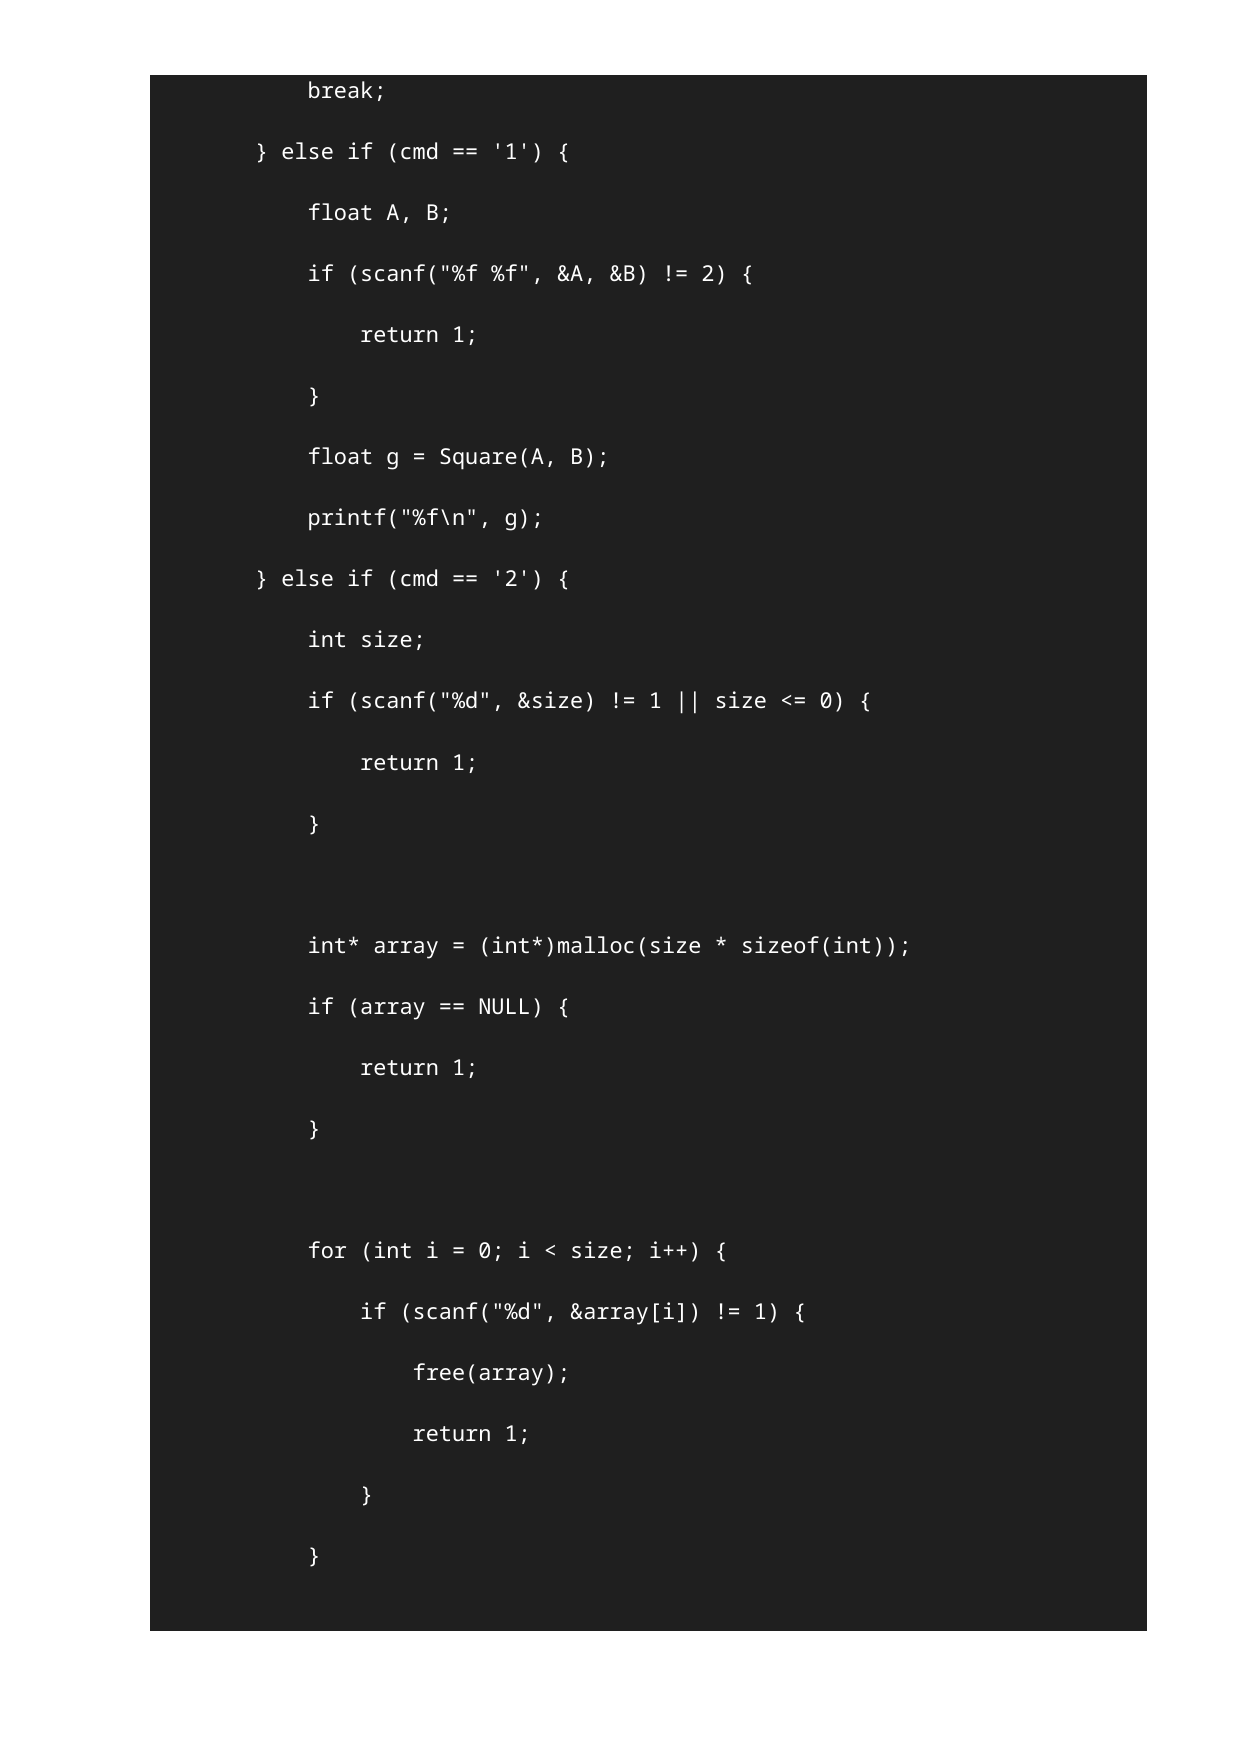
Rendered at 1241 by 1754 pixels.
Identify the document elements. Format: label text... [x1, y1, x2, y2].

text int size; [150, 624, 1147, 654]
text if (scanf("%f %f", &A, &B) != 2) { [150, 258, 1147, 288]
text } [150, 380, 1147, 410]
text } [150, 1113, 1147, 1142]
text if (scanf("%d", &array[i]) != 1) { [150, 1296, 1147, 1326]
text return 1; [150, 1052, 1147, 1081]
text } [150, 1479, 1147, 1509]
text if (array == NULL) { [150, 991, 1147, 1020]
text return 1; [150, 1418, 1147, 1448]
text printf("%f\n", g); [150, 502, 1147, 532]
text int* array = (int*)malloc(size * sizeof(int)); [150, 929, 1147, 959]
text float g = Square(A, B); [150, 441, 1147, 471]
text if (scanf("%d", &size) != 1 || size <= 0) { [150, 685, 1147, 715]
text float A, B; [150, 197, 1147, 227]
text free(array); [150, 1357, 1147, 1387]
text } else if (cmd == '2') { [150, 563, 1147, 593]
text break; [150, 75, 1147, 105]
text } [150, 807, 1147, 837]
text for (int i = 0; i < size; i++) { [150, 1235, 1147, 1264]
text } [150, 1540, 1147, 1570]
text } else if (cmd == '1') { [150, 136, 1147, 166]
text return 1; [150, 746, 1147, 776]
text return 1; [150, 319, 1147, 349]
